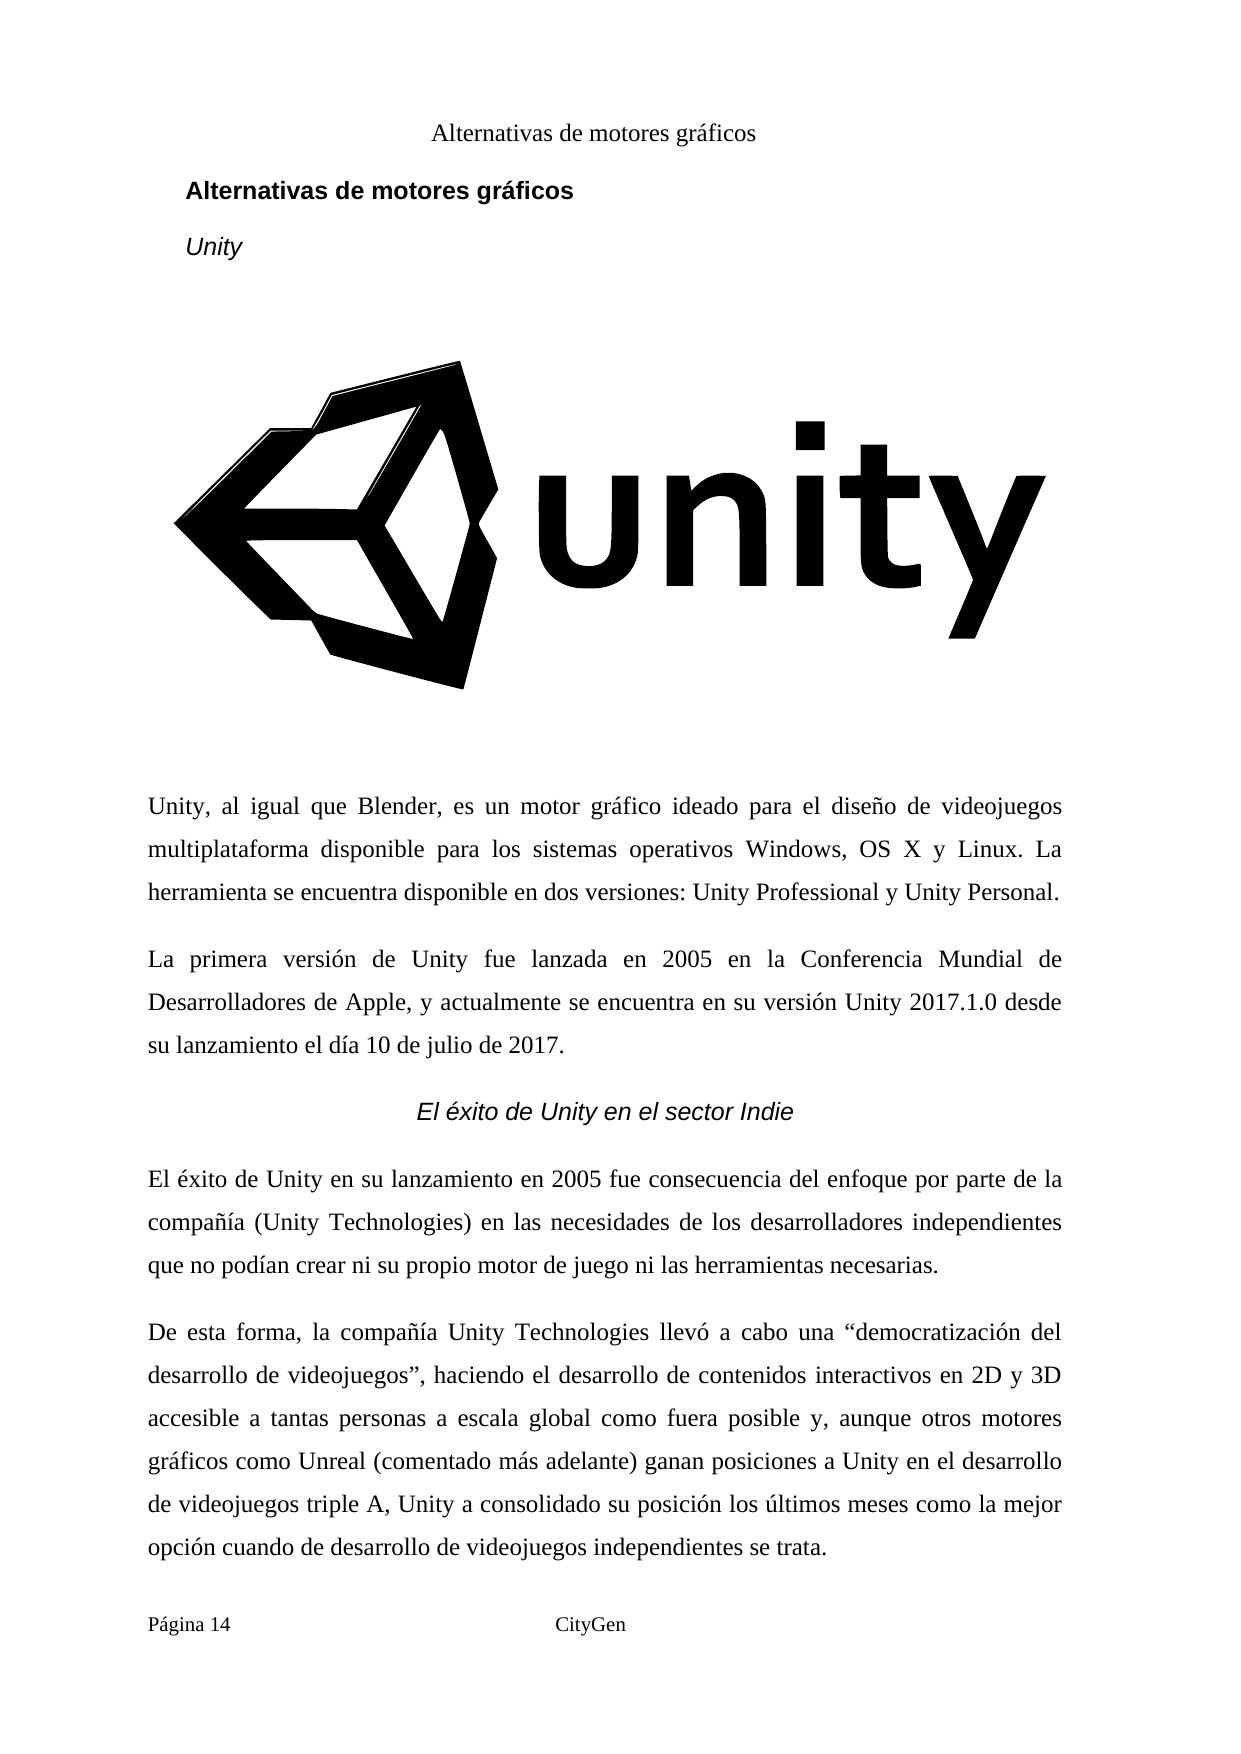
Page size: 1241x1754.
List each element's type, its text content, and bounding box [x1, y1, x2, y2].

subtitle El éxito de Unity en el sector Indie [148, 1097, 1063, 1126]
subtitle Alternativas de motores gráficos [148, 176, 1063, 205]
text La primera versión de Unity fue lanzada en 2005 en la Conferencia Mundial de Desarrolladores de Apple, y actualmente se encuentra en su versión Unity 2017.1.0 desde su lanzamiento el día 10 de julio de 2017. [148, 944, 1063, 1059]
text Unity, al igual que Blender, es un motor gráfico ideado para el diseño de videojuegos multiplataforma disponible para los sistemas operativos Windows, OS X y Linux. La herramienta se encuentra disponible en dos versiones: Unity Professional y Unity Personal. [148, 299, 1063, 906]
subtitle Unity [148, 232, 1063, 261]
text De esta forma, la compañía Unity Technologies llevó a cabo una “democratización del desarrollo de videojuegos”, haciendo el desarrollo de contenidos interactivos en 2D y 3D accesible a tantas personas a escala global como fuera posible y, aunque otros motores gráficos como Unreal (comentado más adelante) ganan posiciones a Unity en el desarrollo de videojuegos triple A, Unity a consolidado su posición los últimos meses como la mejor opción cuando de desarrollo de videojuegos independientes se trata. [148, 1317, 1063, 1561]
text El éxito de Unity en su lanzamiento en 2005 fue consecuencia del enfoque por parte de la compañía (Unity Technologies) en las necesidades de los desarrolladores independientes que no podían crear ni su propio motor de juego ni las herramientas necesarias. [148, 1164, 1063, 1279]
